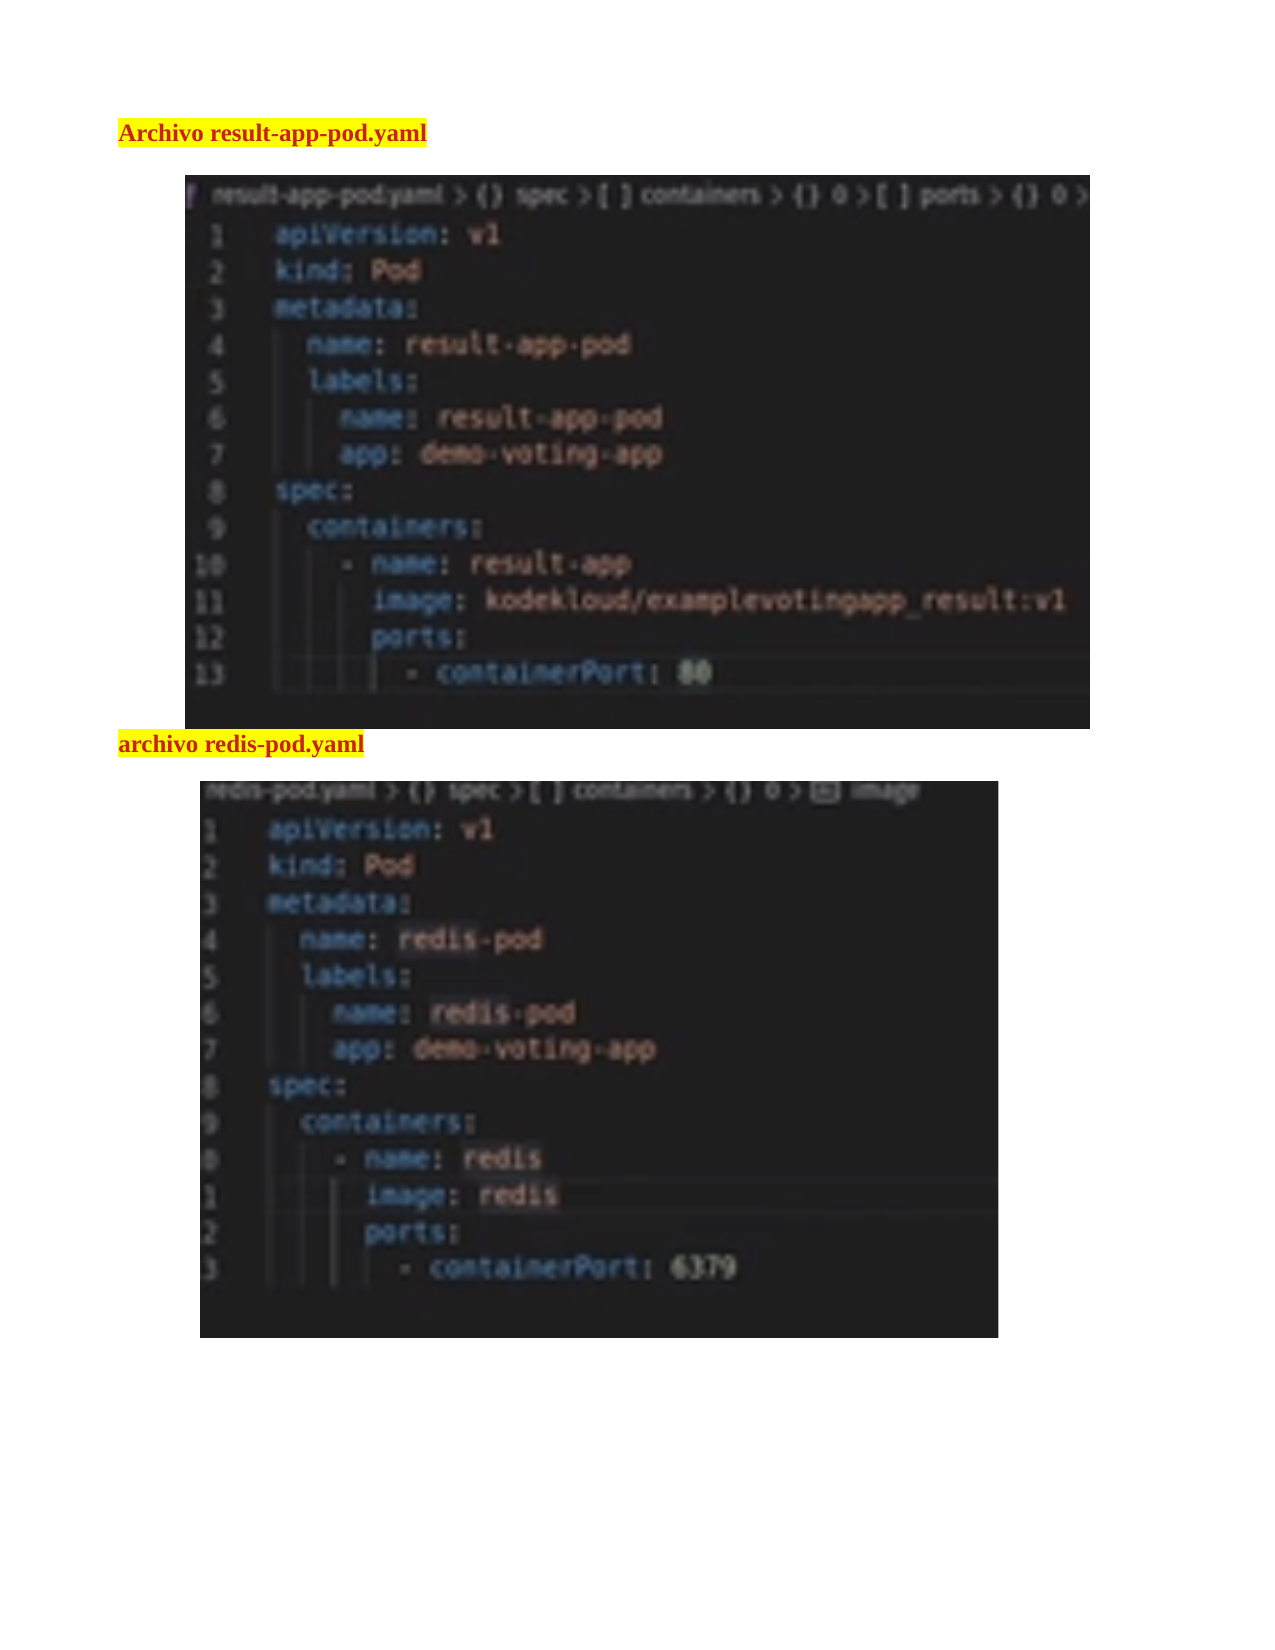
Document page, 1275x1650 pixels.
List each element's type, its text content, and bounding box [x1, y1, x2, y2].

text Archivo result-app-pod.yaml [118, 118, 1157, 147]
picture [185, 175, 1090, 729]
text archivo redis-pod.yaml [118, 176, 1157, 757]
picture [200, 781, 999, 1338]
